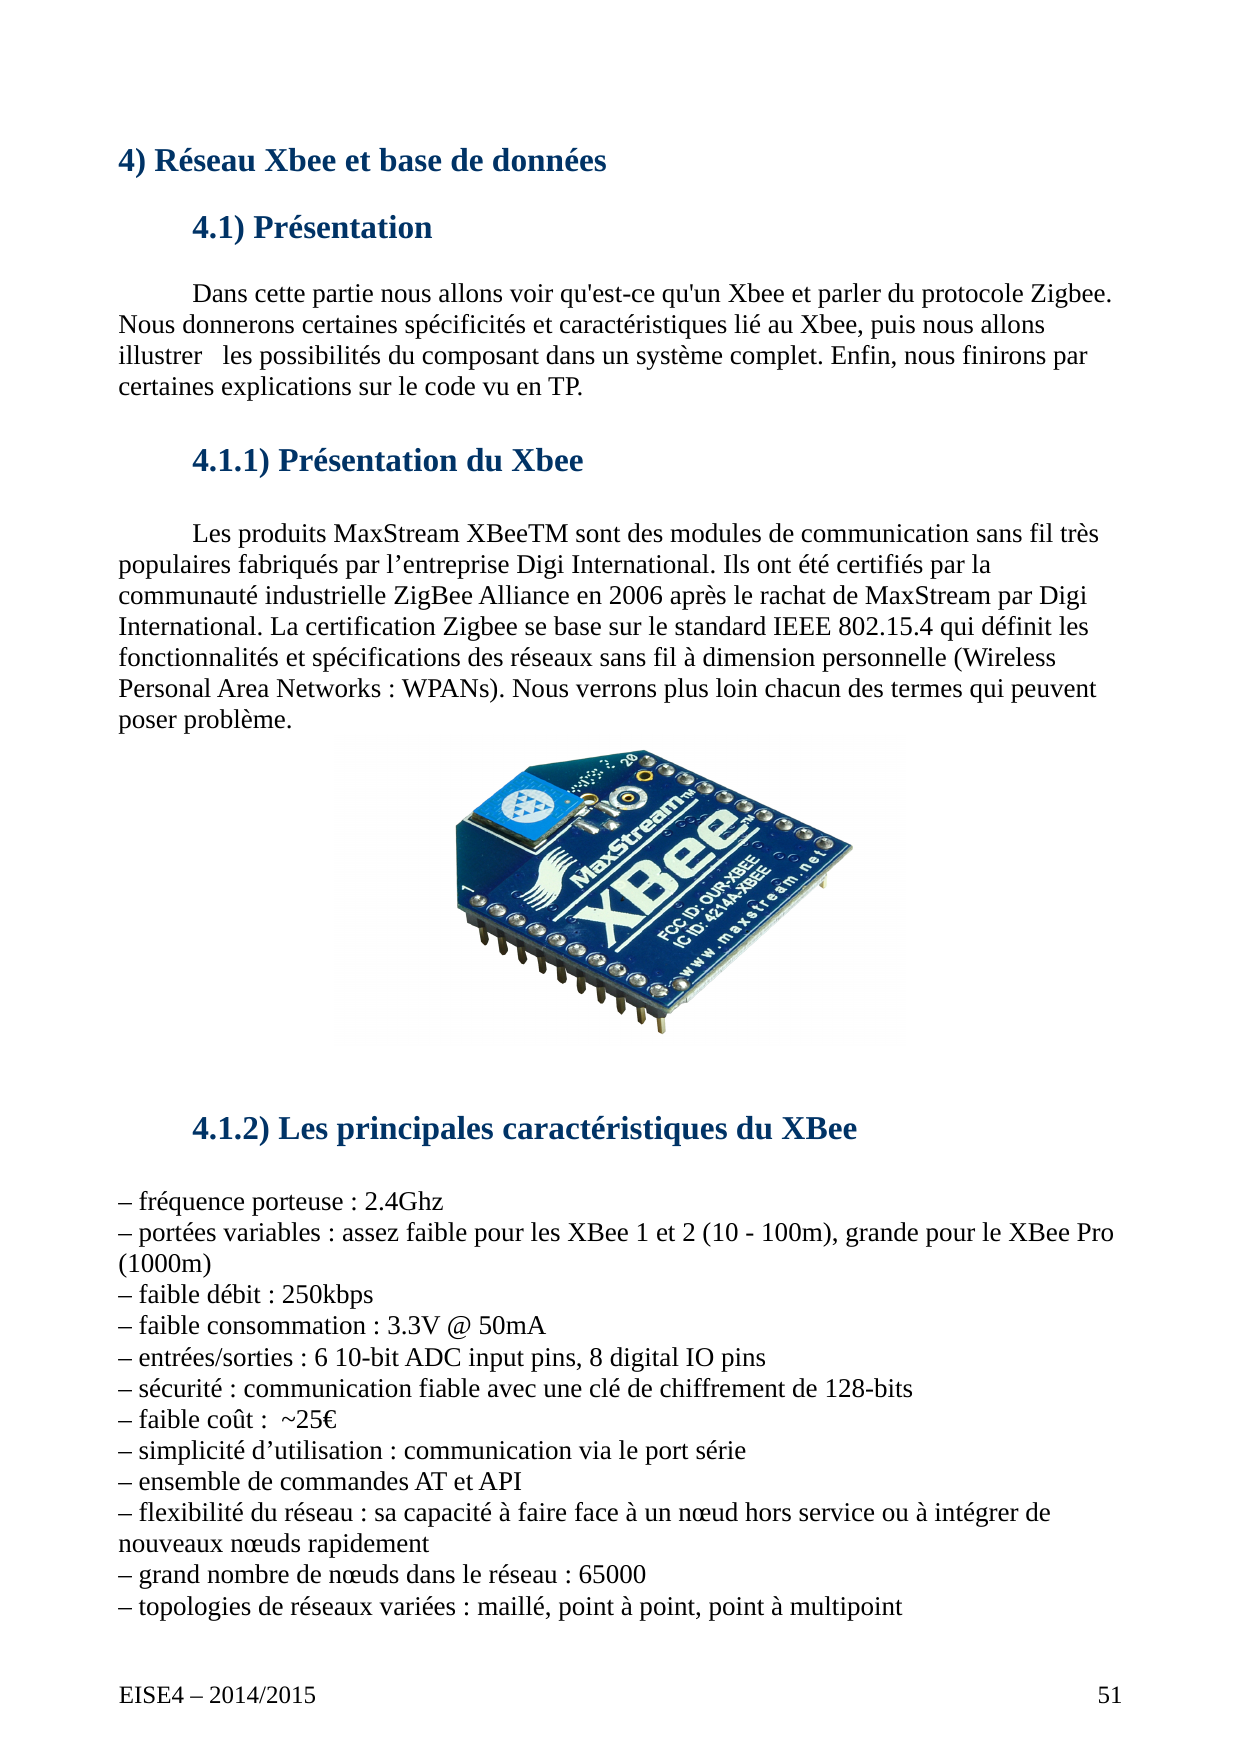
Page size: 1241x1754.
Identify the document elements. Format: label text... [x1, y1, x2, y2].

picture [334, 734, 907, 1046]
text – faible consommation : 3.3V @ 50mA [118, 1309, 1122, 1341]
text 4.1.1) Présentation du Xbee [118, 440, 1122, 478]
text – faible débit : 250kbps [118, 1278, 1122, 1309]
text – ensemble de commandes AT et API [118, 1465, 1122, 1496]
text – fréquence porteuse : 2.4Ghz [118, 1185, 1122, 1216]
text – entrées/sorties : 6 10-bit ADC input pins, 8 digital IO pins [118, 1341, 1122, 1372]
text – simplicité d’utilisation : communication via le port série [118, 1434, 1122, 1465]
text 4.1) Présentation [118, 208, 1122, 246]
text 4) Réseau Xbee et base de données [118, 141, 1122, 179]
text Dans cette partie nous allons voir qu'est-ce qu'un Xbee et parler du protocole Zigbee. Nous donnerons certaines spécificités et caractéristiques lié au Xbee, puis nous allons illustrer les possibilités du composant dans un système complet. Enfin, nous finirons par certaines explications sur le code vu en TP. [118, 277, 1122, 402]
text – sécurité : communication fiable avec une clé de chiffrement de 128-bits [118, 1372, 1122, 1403]
text – portées variables : assez faible pour les XBee 1 et 2 (10 - 100m), grande pour le XBee Pro (1000m) [118, 1216, 1122, 1278]
text – faible coût : ~25€ [118, 1403, 1122, 1434]
text – grand nombre de nœuds dans le réseau : 65000 [118, 1559, 1122, 1590]
text – topologies de réseaux variées : maillé, point à point, point à multipoint [118, 1590, 1122, 1621]
text Les produits MaxStream XBeeTM sont des modules de communication sans fil très populaires fabriqués par l’entreprise Digi International. Ils ont été certifiés par la communauté industrielle ZigBee Alliance en 2006 après le rachat de MaxStream par Digi International. La certification Zigbee se base sur le standard IEEE 802.15.4 qui définit les fonctionnalités et spécifications des réseaux sans fil à dimension personnelle (Wireless Personal Area Networks : WPANs). Nous verrons plus loin chacun des termes qui peuvent poser problème. [118, 517, 1122, 735]
text 4.1.2) Les principales caractéristiques du XBee [118, 1108, 1122, 1147]
text – flexibilité du réseau : sa capacité à faire face à un nœud hors service ou à intégrer de nouveaux nœuds rapidement [118, 1496, 1122, 1559]
